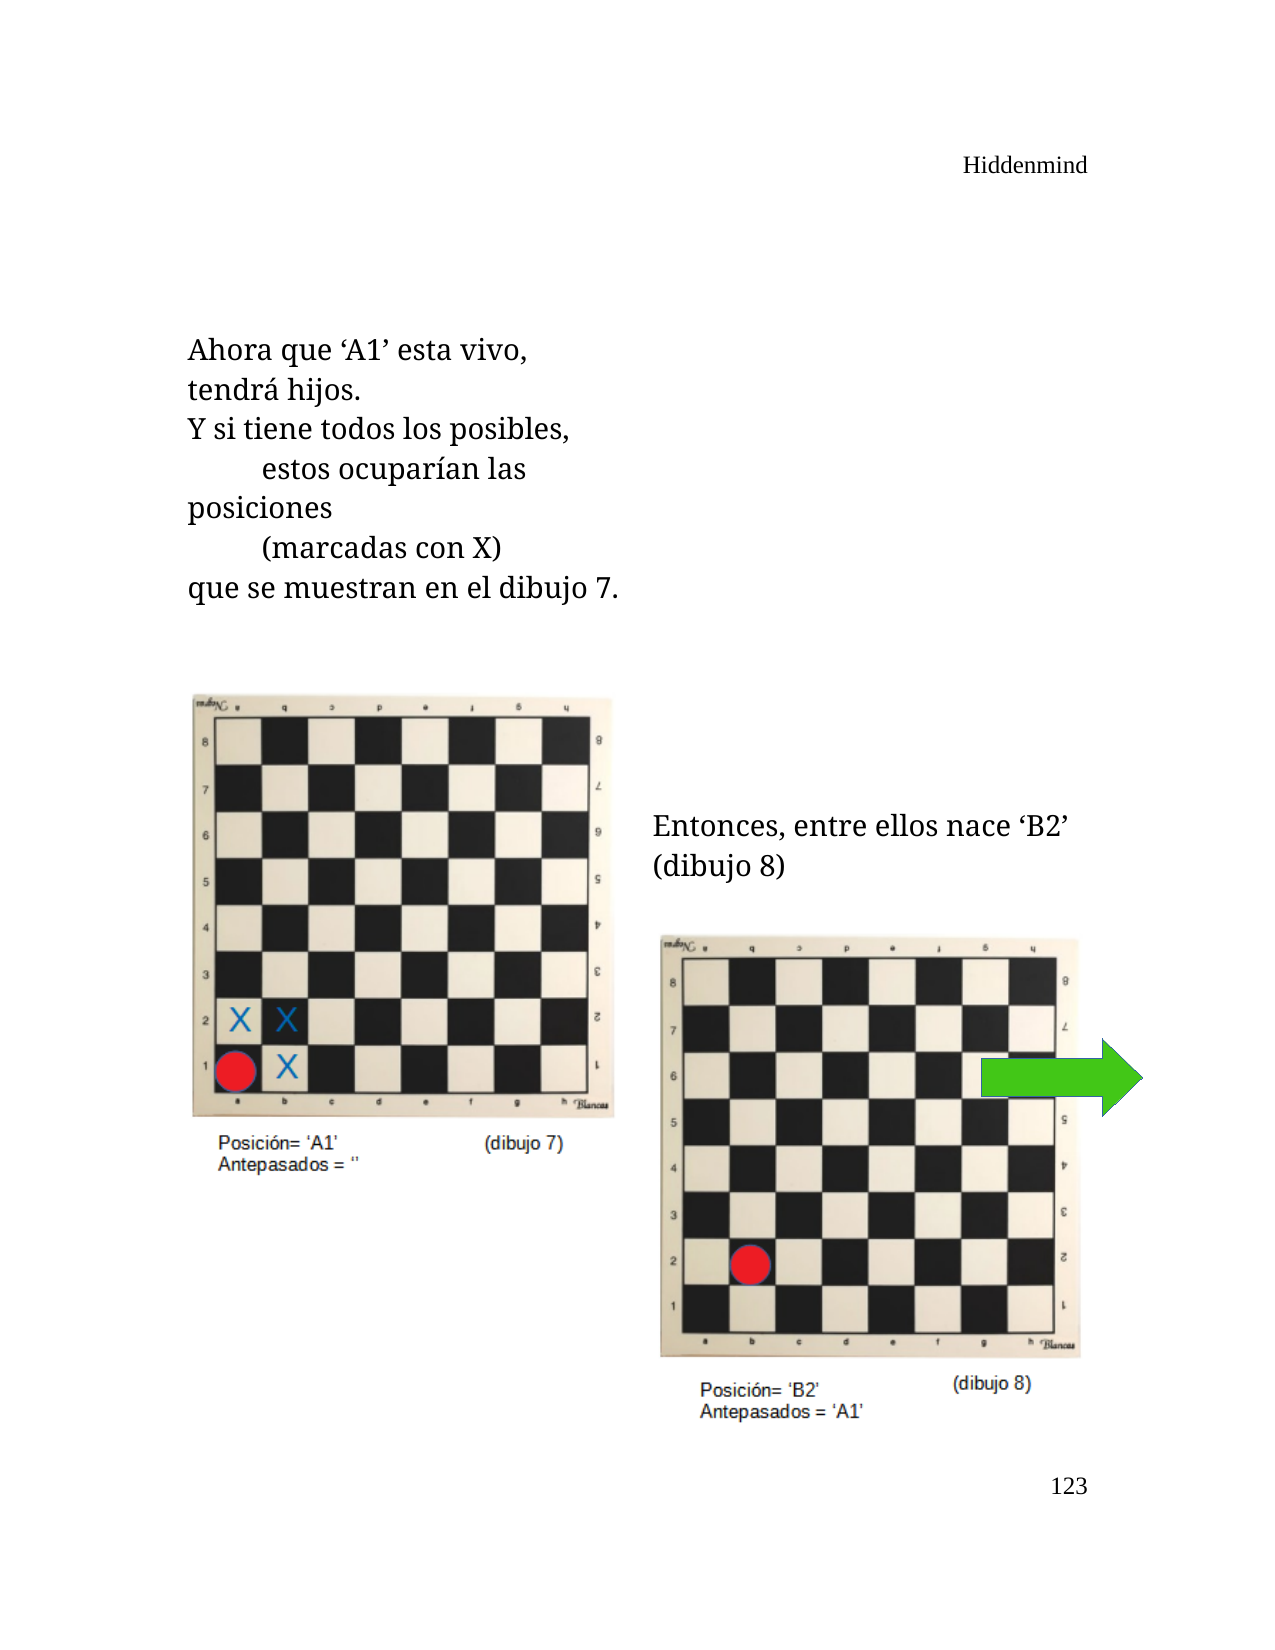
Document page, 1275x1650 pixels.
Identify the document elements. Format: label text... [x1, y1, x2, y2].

text Y si tiene todos los posibles, [187, 408, 622, 448]
text Entonces, entre ellos nace ‘B2’ [652, 805, 1087, 845]
text estos ocuparían las posiciones (marcadas con X) [187, 448, 622, 567]
text (dibujo 8) [652, 845, 1087, 885]
picture [187, 686, 623, 1181]
text Ahora que ‘A1’ esta vivo, [187, 329, 622, 369]
picture [652, 924, 1088, 1431]
text tendrá hijos. [187, 369, 622, 408]
text que se muestran en el dibujo 7. [187, 567, 622, 607]
